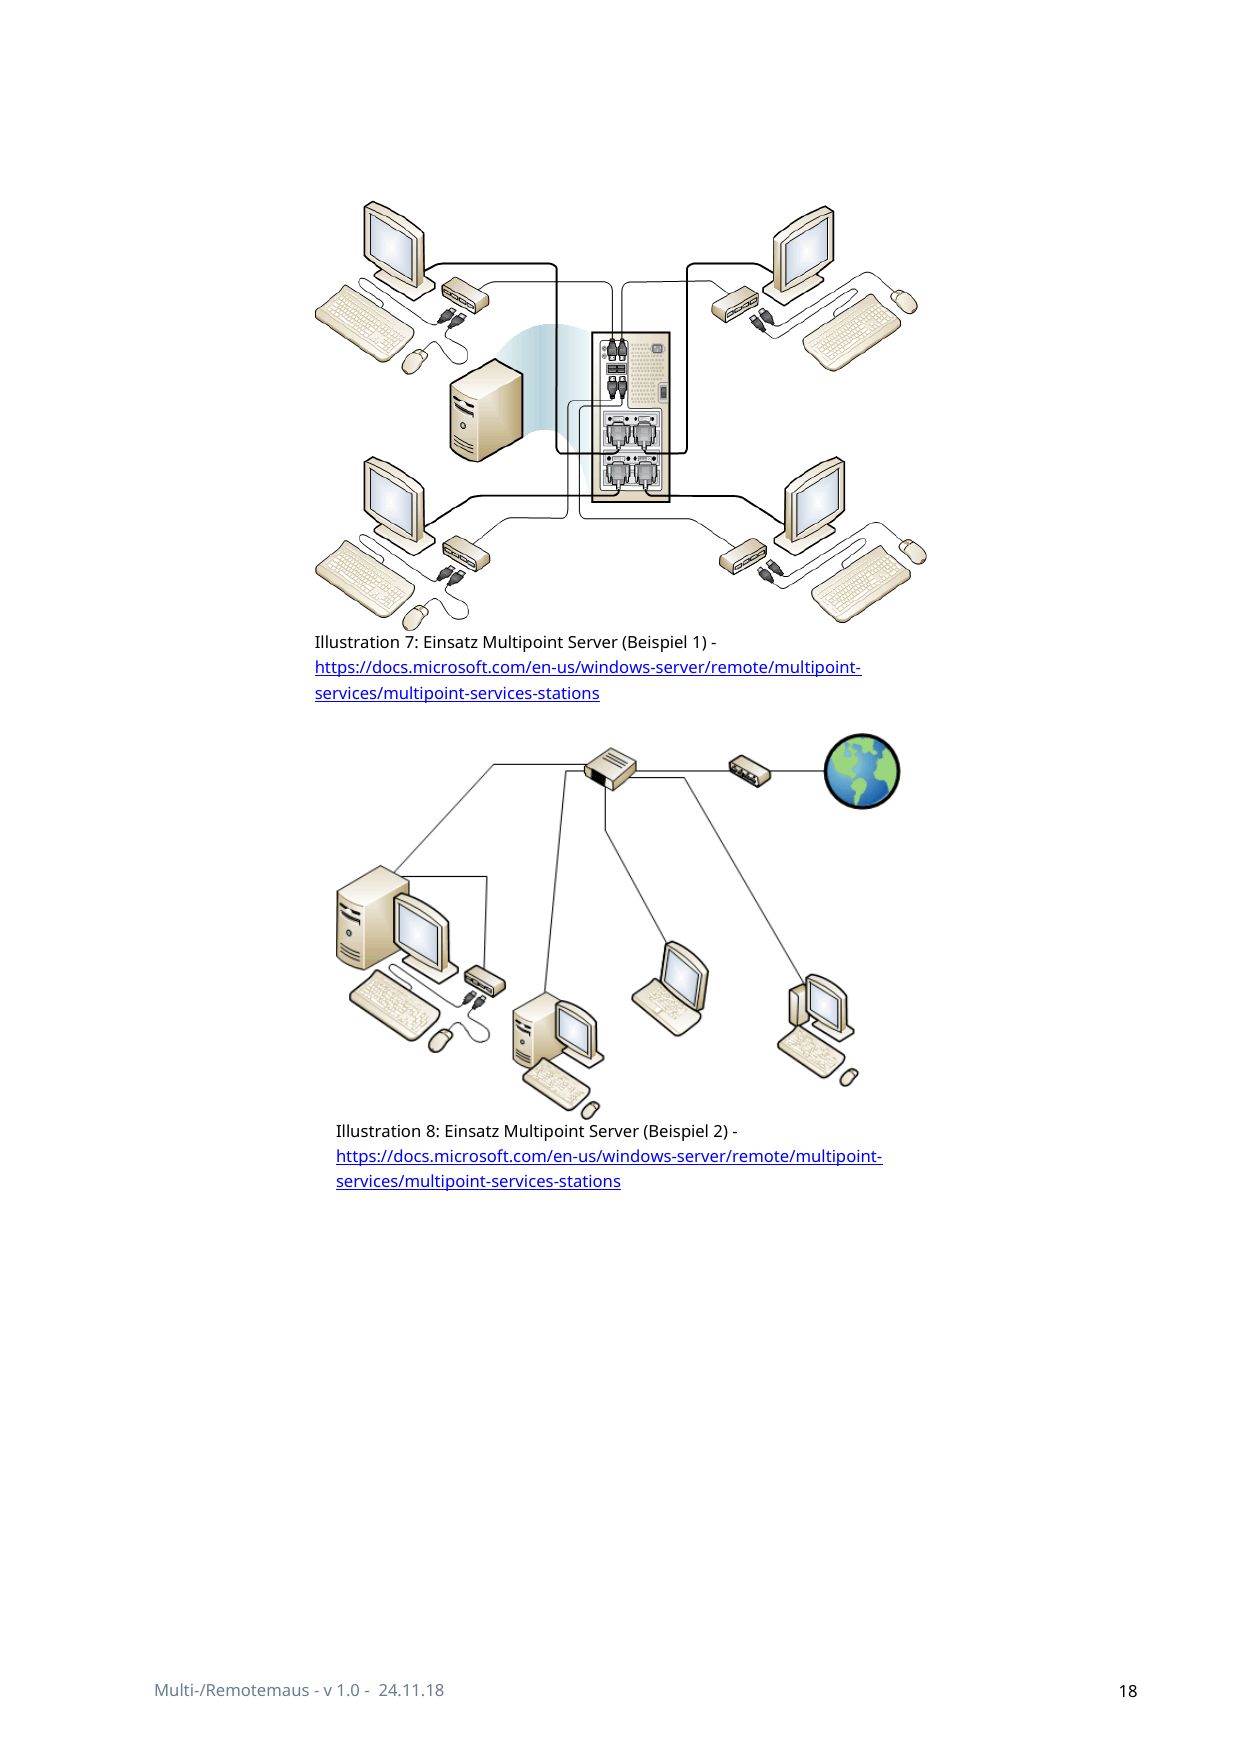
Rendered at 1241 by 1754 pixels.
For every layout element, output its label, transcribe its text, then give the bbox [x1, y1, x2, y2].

text Illustration 8: Einsatz Multipoint Server (Beispiel 2) - https://docs.microsoft.com/en-us/windows-server/remote/multipoint-services/multipoint-services-stations [336, 1120, 901, 1193]
picture [335, 733, 902, 1120]
picture [314, 200, 927, 631]
text Illustration 7: Einsatz Multipoint Server (Beispiel 1) - https://docs.microsoft.com/en-us/windows-server/remote/multipoint-services/multipoint-services-stations [314, 631, 927, 704]
